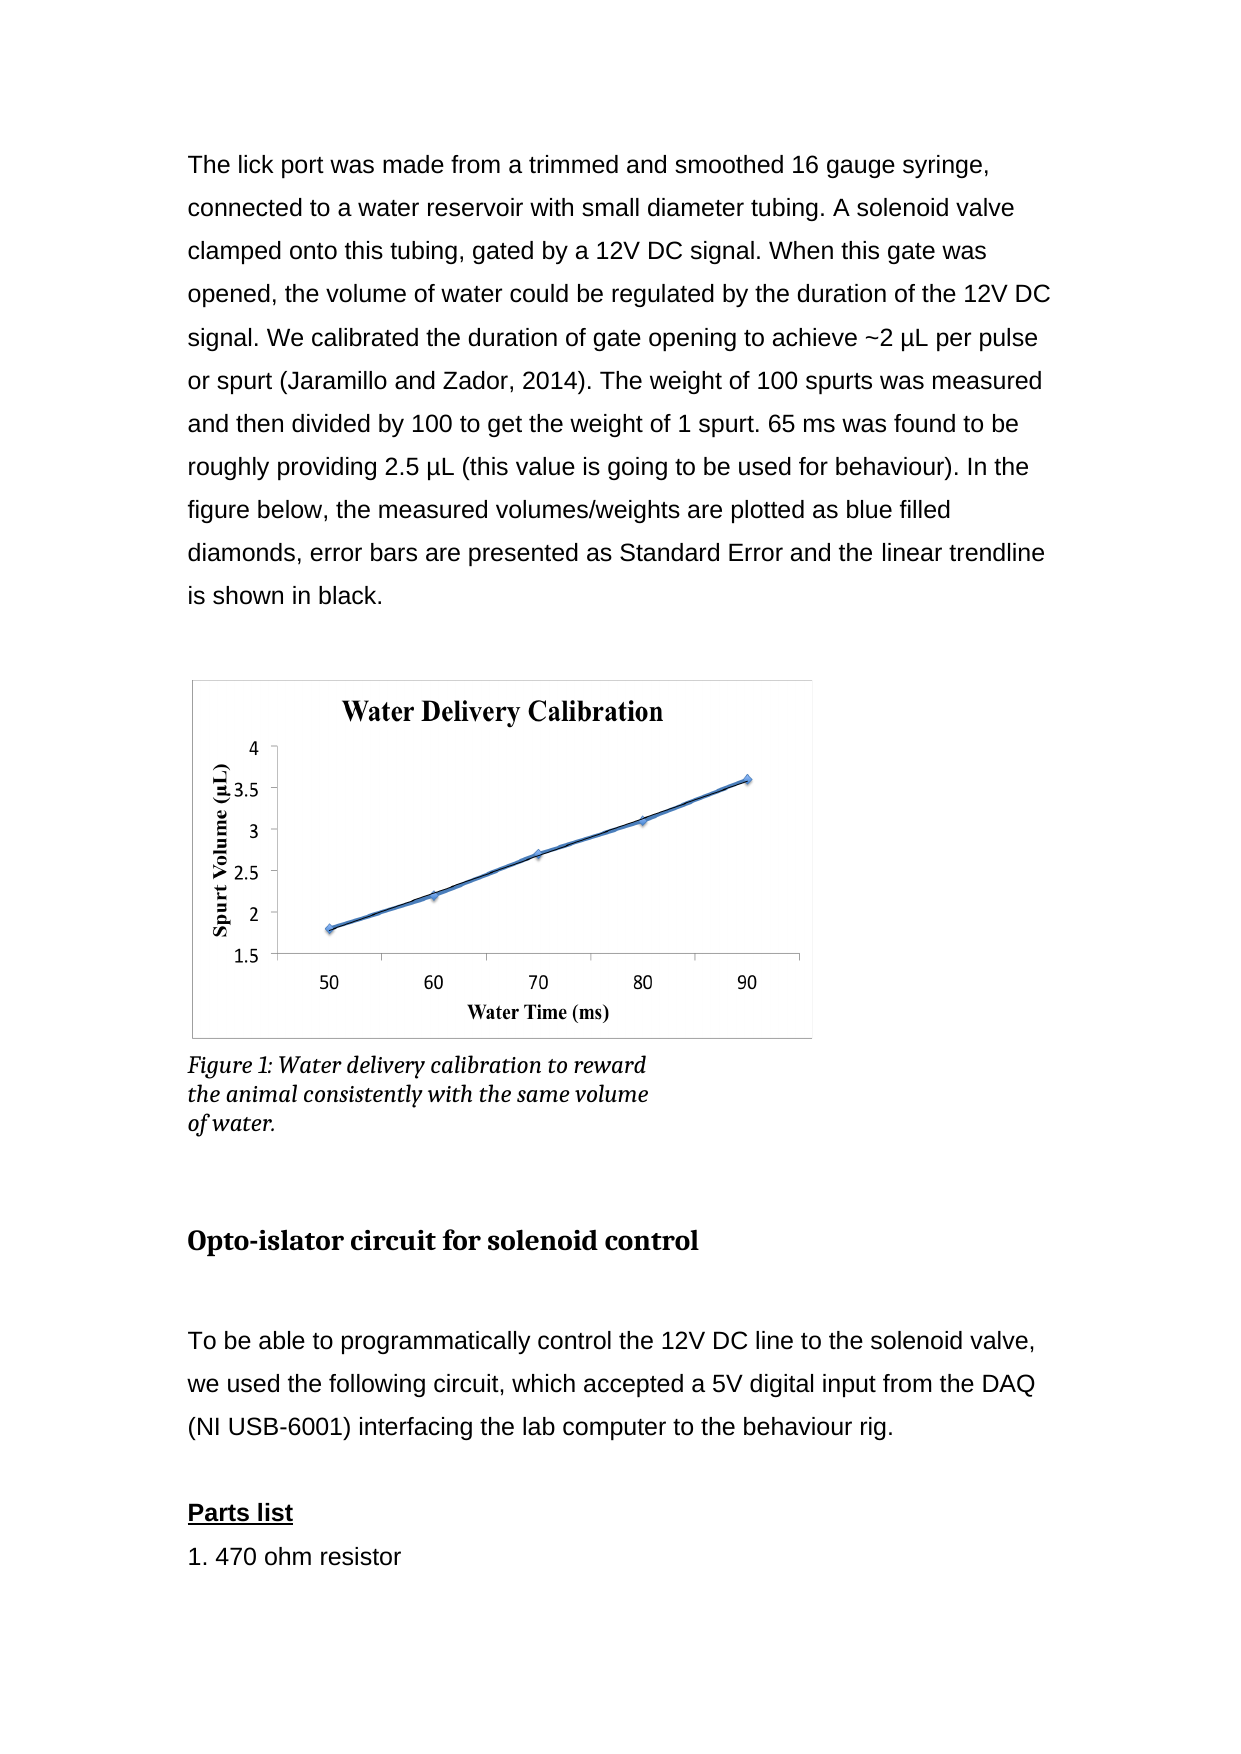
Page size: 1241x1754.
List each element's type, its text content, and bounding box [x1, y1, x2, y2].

text Parts list [187, 1498, 1053, 1527]
subtitle Opto-islator circuit for solenoid control [187, 1224, 1053, 1258]
text Figure 1: Water delivery calibration to reward the animal consistently with the same volume of water. [187, 680, 661, 1137]
picture [192, 680, 813, 1039]
text To be able to programmatically control the 12V DC line to the solenoid valve, we used the following circuit, which accepted a 5V digital input from the DAQ (NI USB-6001) interfacing the lab computer to the behaviour rig. [187, 1326, 1053, 1441]
text 1. 470 ohm resistor [187, 1541, 1053, 1570]
text The lick port was made from a trimmed and smoothed 16 gauge syringe, connected to a water reservoir with small diameter tubing. A solenoid valve clamped onto this tubing, gated by a 12V DC signal. When this gate was opened, the volume of water could be regulated by the duration of the 12V DC signal. We calibrated the duration of gate opening to achieve ~2 µL per pulse or spurt (Jaramillo and Zador, 2014). The weight of 100 spurts was measured and then divided by 100 to get the weight of 1 spurt. 65 ms was found to be roughly providing 2.5 µL (this value is going to be used for behaviour). In the figure below, the measured volumes/weights are plotted as blue filled diamonds, error bars are presented as Standard Error and the linear trendline is shown in black. [187, 150, 1053, 610]
